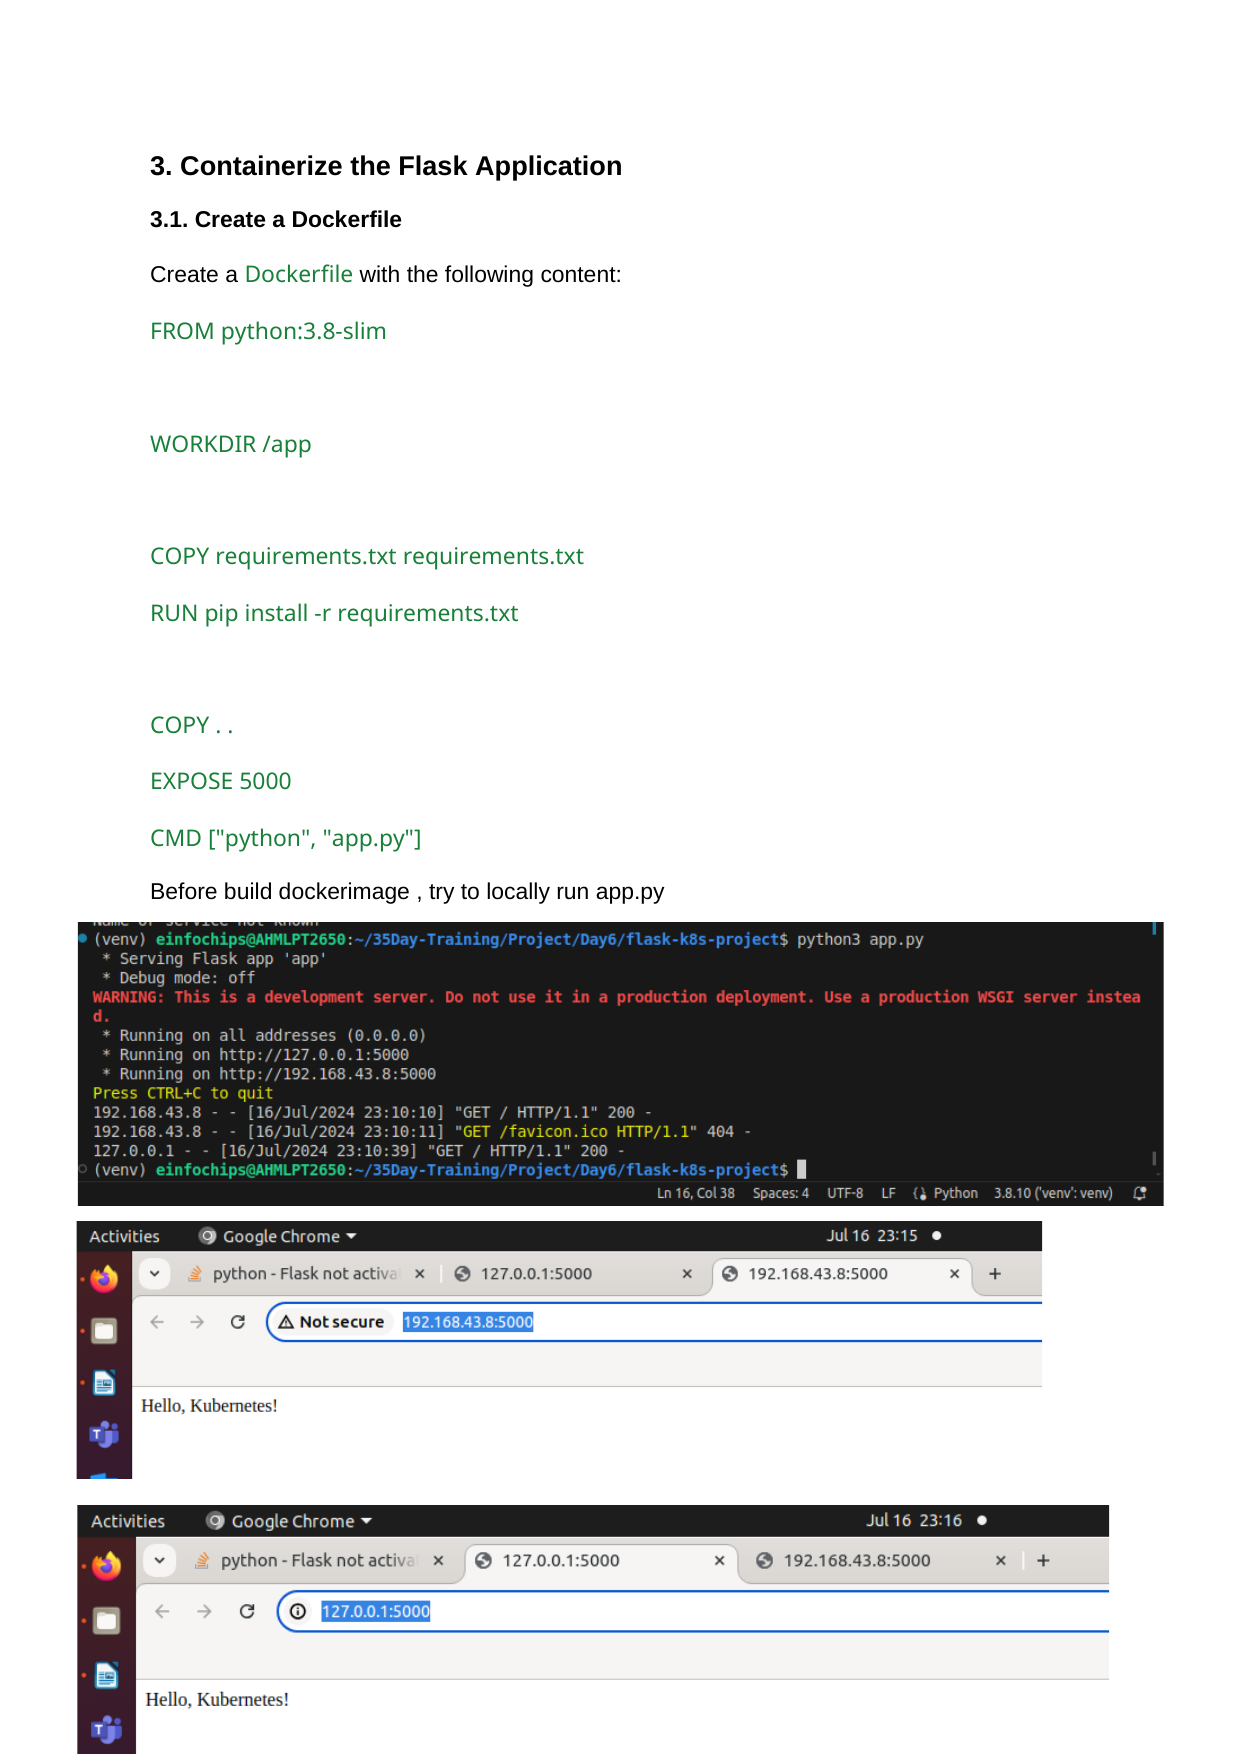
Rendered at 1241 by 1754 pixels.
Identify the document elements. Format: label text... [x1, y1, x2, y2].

text EXPOSE 5000 [150, 765, 1090, 796]
text Before build dockerimage , try to locally run app.py [150, 878, 1090, 904]
text COPY . . [150, 709, 1090, 740]
text RUN pip install -r requirements.txt [150, 596, 1090, 628]
text COPY requirements.txt requirements.txt [150, 540, 1090, 571]
text 3.1. Create a Dockerfile [150, 206, 1090, 233]
text CMD ["python", "app.py"] [150, 821, 1090, 853]
text Create a Dockerfile with the following content: FROM python:3.8-slim [150, 258, 1090, 346]
text WORKDIR /app [150, 428, 1090, 459]
subtitle 3. Containerize the Flask Application [150, 150, 1090, 181]
